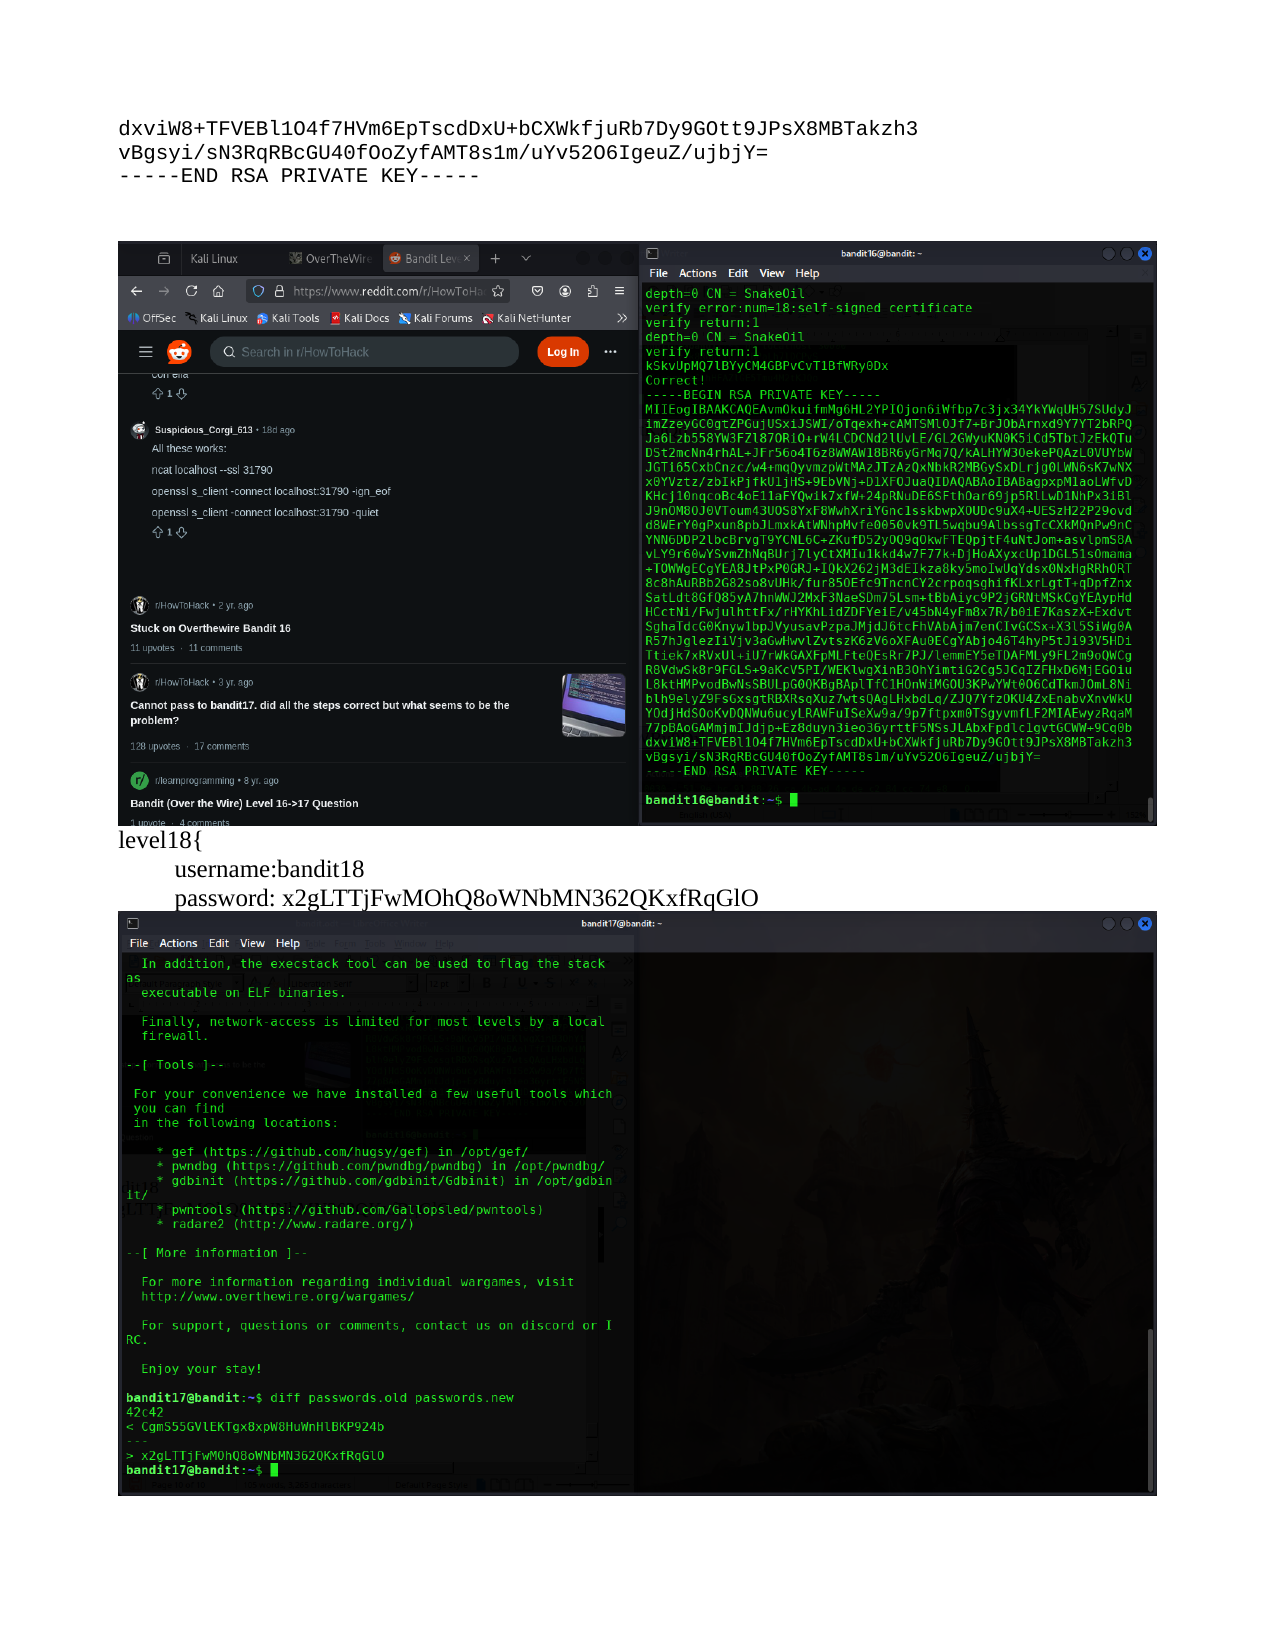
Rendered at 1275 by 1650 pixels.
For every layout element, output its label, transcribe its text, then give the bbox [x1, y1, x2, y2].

text vBgsyi/sN3RqRBcGU40fOoZyfAMT8s1m/uYv52O6IgeuZ/ujbjY= [118, 142, 1157, 165]
text level18{ [118, 826, 1157, 854]
text -----END RSA PRIVATE KEY----- [118, 165, 1157, 189]
text dxviW8+TFVEBl1O4f7HVm6EpTscdDxU+bCXWkfjuRb7Dy9GOtt9JPsX8MBTakzh3 [118, 118, 1157, 142]
text username:bandit18 [118, 854, 1157, 883]
text password: x2gLTTjFwMOhQ8oWNbMN362QKxfRqGlO [118, 883, 1157, 911]
picture [118, 911, 1157, 1496]
picture [118, 241, 1157, 826]
